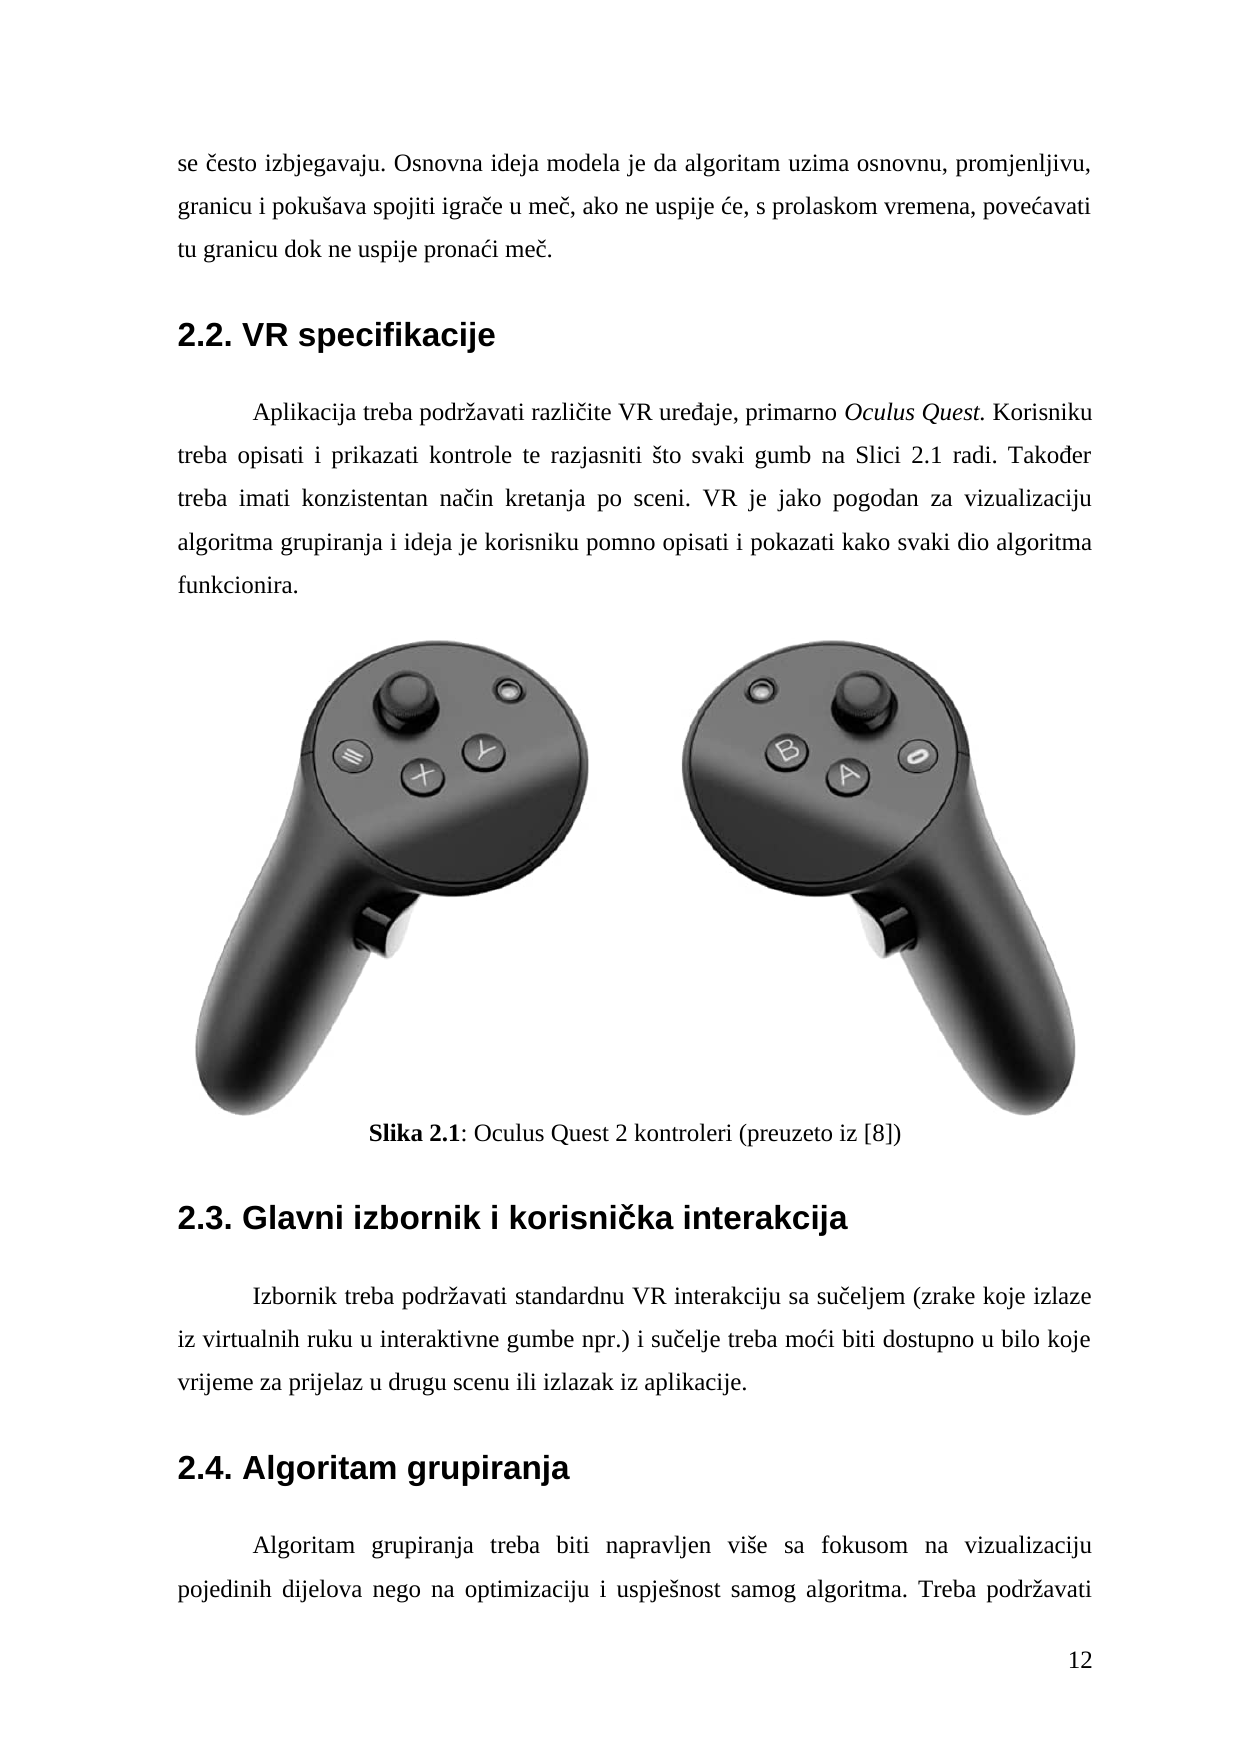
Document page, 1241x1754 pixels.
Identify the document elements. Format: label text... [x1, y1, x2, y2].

subtitle 2.4. Algoritam grupiranja [177, 1448, 1092, 1486]
text Aplikacija treba podržavati različite VR uređaje, primarno Oculus Quest. Korisniku treba opisati i prikazati kontrole te razjasniti što svaki gumb na Slici 2.1 radi. Također treba imati konzistentan način kretanja po sceni. VR je jako pogodan za vizualizaciju algoritma grupiranja i ideja je korisniku pomno opisati i pokazati kako svaki dio algoritma funkcionira. [177, 397, 1092, 598]
text Algoritam grupiranja treba biti napravljen više sa fokusom na vizualizaciju pojedinih dijelova nego na optimizaciju i uspješnost samog algoritma. Treba podržavati [177, 1531, 1092, 1602]
subtitle 2.3. Glavni izbornik i korisnička interakcija [177, 1198, 1092, 1237]
text Izbornik treba podržavati standardnu VR interakciju sa sučeljem (zrake koje izlaze iz virtualnih ruku u interaktivne gumbe npr.) i sučelje treba moći biti dostupno u bilo koje vrijeme za prijelaz u drugu scenu ili izlazak iz aplikacije. [177, 1281, 1092, 1396]
text Slika 2.1: Oculus Quest 2 kontroleri (preuzeto iz [8]) [192, 1118, 1078, 1146]
subtitle 2.2. VR specifikacije [177, 314, 1092, 353]
text se često izbjegavaju. Osnovna ideja modela je da algoritam uzima osnovnu, promjenljivu, granicu i pokušava spojiti igrače u meč, ako ne uspije će, s prolaskom vremena, povećavati tu granicu dok ne uspije pronaći meč. [177, 148, 1092, 263]
picture [192, 638, 1078, 1118]
